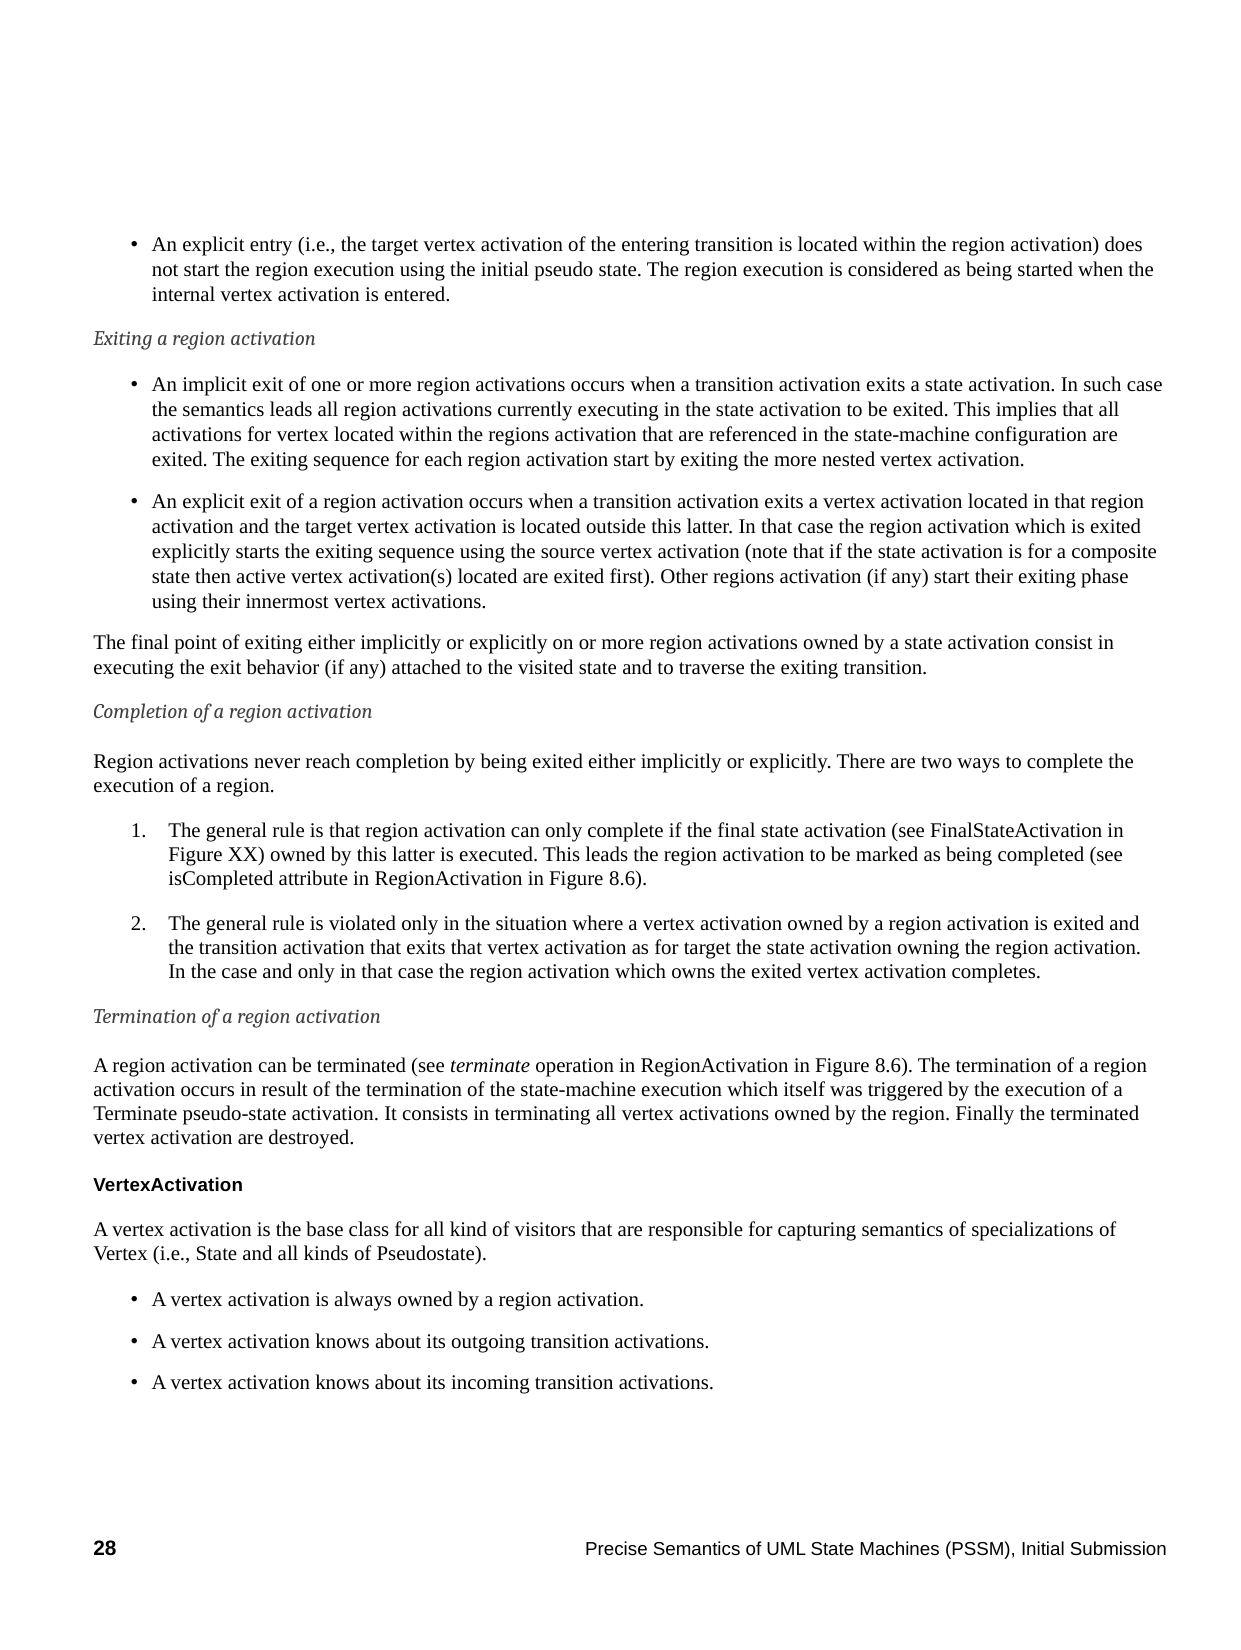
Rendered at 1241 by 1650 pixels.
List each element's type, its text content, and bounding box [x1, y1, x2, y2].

list A vertex activation knows about its incoming transition activations. [131, 1369, 1164, 1394]
list An explicit exit of a region activation occurs when a transition activation exits a vertex activation located in that region activation and the target vertex activation is located outside this latter. In that case the region activation which is exited explicitly starts the exiting sequence using the source vertex activation (note that if the state activation is for a composite state then active vertex activation(s) located are exited first). Other regions activation (if any) start their exiting phase using their innermost vertex activations. [131, 488, 1164, 613]
text A vertex activation is the base class for all kind of visitors that are responsible for capturing semantics of specializations of Vertex (i.e., State and all kinds of Pseudostate). [93, 1217, 1164, 1265]
list A vertex activation is always owned by a region activation. [131, 1286, 1164, 1311]
text A region activation can be terminated (see terminate operation in RegionActivation in Figure 8.6). The termination of a region activation occurs in result of the termination of the state-machine execution which itself was triggered by the execution of a Terminate pseudo-state activation. It consists in terminating all vertex activations owned by the region. Finally the terminated vertex activation are destroyed. [93, 1053, 1164, 1149]
list The general rule is that region activation can only complete if the final state activation (see FinalStateActivation in Figure XX) owned by this latter is executed. This leads the region activation to be marked as being completed (see isCompleted attribute in RegionActivation in Figure 8.6). [131, 818, 1164, 890]
subtitle Completion of a region activation [93, 700, 1164, 724]
subtitle VertexActivation [93, 1174, 1164, 1196]
list An implicit exit of one or more region activations occurs when a transition activation exits a state activation. In such case the semantics leads all region activations currently executing in the state activation to be exited. This implies that all activations for vertex located within the regions activation that are referenced in the state-machine configuration are exited. The exiting sequence for each region activation start by exiting the more nested vertex activation. [131, 371, 1164, 471]
text Region activations never reach completion by being exited either implicitly or explicitly. There are two ways to complete the execution of a region. [93, 749, 1164, 797]
list A vertex activation knows about its outgoing transition activations. [131, 1328, 1164, 1353]
list An explicit entry (i.e., the target vertex activation of the entering transition is located within the region activation) does not start the region execution using the initial pseudo state. The region execution is considered as being started when the internal vertex activation is entered. [131, 231, 1164, 306]
list The general rule is violated only in the situation where a vertex activation owned by a region activation is exited and the transition activation that exits that vertex activation as for target the state activation owning the region activation. In the case and only in that case the region activation which owns the exited vertex activation completes. [131, 911, 1164, 983]
subtitle Exiting a region activation [93, 327, 1164, 351]
subtitle Termination of a region activation [93, 1004, 1164, 1028]
text The final point of exiting either implicitly or explicitly on or more region activations owned by a state activation consist in executing the exit behavior (if any) attached to the visited state and to traverse the exiting transition. [93, 629, 1164, 679]
